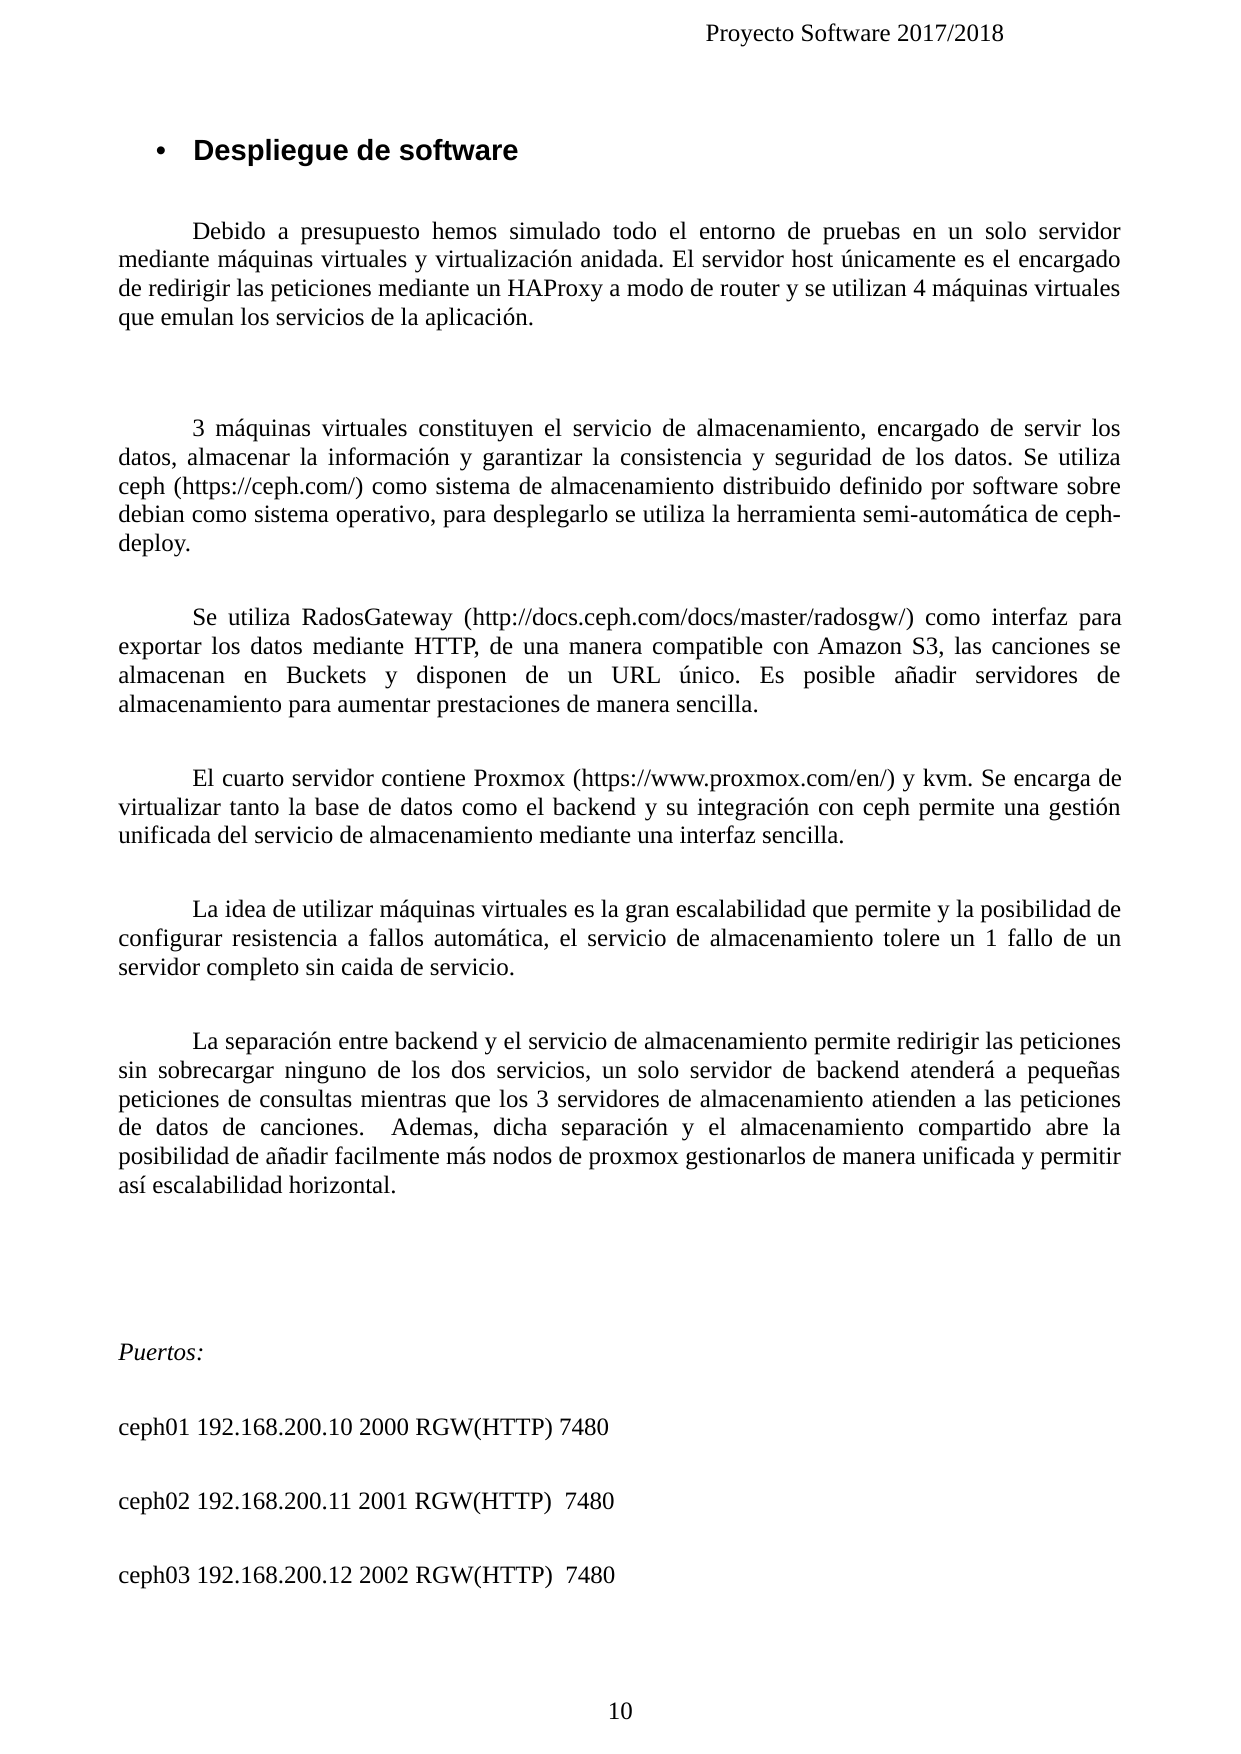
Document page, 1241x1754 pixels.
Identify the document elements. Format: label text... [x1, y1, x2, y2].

text Se utiliza RadosGateway (http://docs.ceph.com/docs/master/radosgw/) como interfaz para exportar los datos mediante HTTP, de una manera compatible con Amazon S3, las canciones se almacenan en Buckets y disponen de un URL único. Es posible añadir servidores de almacenamiento para aumentar prestaciones de manera sencilla. [118, 602, 1122, 717]
text El cuarto servidor contiene Proxmox (https://www.proxmox.com/en/) y kvm. Se encarga de virtualizar tanto la base de datos como el backend y su integración con ceph permite una gestión unificada del servicio de almacenamiento mediante una interfaz sencilla. [118, 763, 1122, 849]
text Debido a presupuesto hemos simulado todo el entorno de pruebas en un solo servidor mediante máquinas virtuales y virtualización anidada. El servidor host únicamente es el encargado de redirigir las peticiones mediante un HAProxy a modo de router y se utilizan 4 máquinas virtuales que emulan los servicios de la aplicación. [118, 216, 1122, 331]
text Puertos: [118, 1337, 1122, 1366]
text ceph02 192.168.200.11 2001 RGW(HTTP) 7480 [118, 1486, 1122, 1514]
subtitle Despliegue de software [156, 133, 1122, 166]
text ceph03 192.168.200.12 2002 RGW(HTTP) 7480 [118, 1560, 1122, 1589]
text La idea de utilizar máquinas virtuales es la gran escalabilidad que permite y la posibilidad de configurar resistencia a fallos automática, el servicio de almacenamiento tolere un 1 fallo de un servidor completo sin caida de servicio. [118, 894, 1122, 981]
text 3 máquinas virtuales constituyen el servicio de almacenamiento, encargado de servir los datos, almacenar la información y garantizar la consistencia y seguridad de los datos. Se utiliza ceph (https://ceph.com/) como sistema de almacenamiento distribuido definido por software sobre debian como sistema operativo, para desplegarlo se utiliza la herramienta semi-automática de ceph-deploy. [118, 413, 1122, 557]
text ceph01 192.168.200.10 2000 RGW(HTTP) 7480 [118, 1412, 1122, 1440]
text La separación entre backend y el servicio de almacenamiento permite redirigir las peticiones sin sobrecargar ninguno de los dos servicios, un solo servidor de backend atenderá a pequeñas peticiones de consultas mientras que los 3 servidores de almacenamiento atienden a las peticiones de datos de canciones. Ademas, dicha separación y el almacenamiento compartido abre la posibilidad de añadir facilmente más nodos de proxmox gestionarlos de manera unificada y permitir así escalabilidad horizontal. [118, 1026, 1122, 1199]
